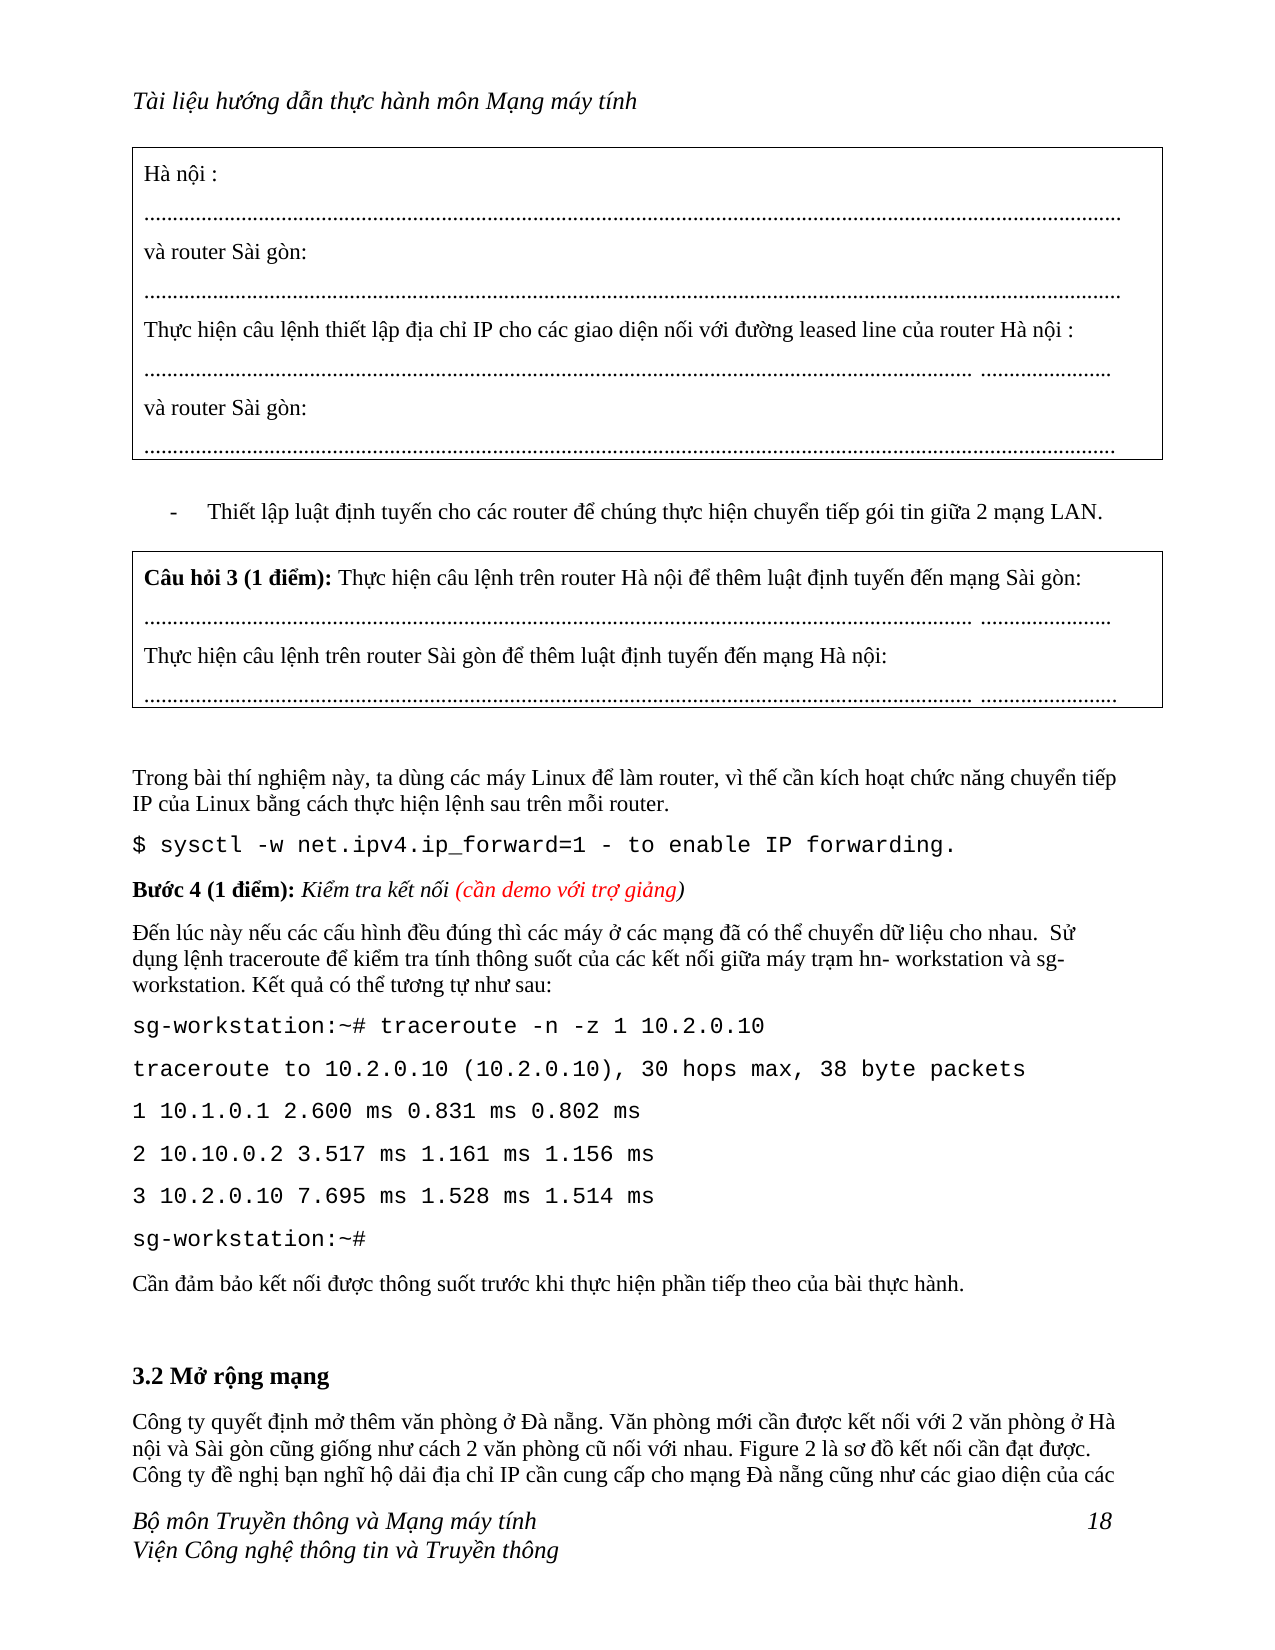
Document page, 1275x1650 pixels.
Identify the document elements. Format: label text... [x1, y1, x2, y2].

text traceroute to 10.2.0.10 (10.2.0.10), 30 hops max, 38 byte packets [132, 1057, 1125, 1083]
text sg-workstation:~# traceroute -n -z 1 10.2.0.10 [132, 1014, 1125, 1040]
list Thiết lập luật định tuyến cho các router để chúng thực hiện chuyển tiếp gói tin giữa 2 mạng LAN. [169, 498, 1125, 525]
text Công ty quyết định mở thêm văn phòng ở Đà nẵng. Văn phòng mới cần được kết nối với 2 văn phòng ở Hà nội và Sài gòn cũng giống như cách 2 văn phòng cũ nối với nhau. Figure 2 là sơ đồ kết nối cần đạt được. Công ty đề nghị bạn nghĩ hộ dải địa chỉ IP cần cung cấp cho mạng Đà nẵng cũng như các giao diện của các [132, 1408, 1125, 1487]
text 3 10.2.0.10 7.695 ms 1.528 ms 1.514 ms [132, 1185, 1125, 1211]
text sg-workstation:~# [132, 1227, 1125, 1253]
table_header Câu hỏi 3 (1 điểm): Thực hiện câu lệnh trên router Hà nội để thêm luật định tuyến đến mạng Sài gòn: ................................................................................................................................................. ....................... Thực hiện câu lệnh trên router Sài gòn để thêm luật định tuyến đến mạng Hà nội: ................................................................................................................................................. ........................ [133, 552, 1162, 707]
text Bước 4 (1 điểm): Kiểm tra kết nối (cần demo với trợ giảng) [132, 876, 1125, 902]
text Trong bài thí nghiệm này, ta dùng các máy Linux để làm router, vì thế cần kích hoạt chức năng chuyển tiếp IP của Linux bằng cách thực hiện lệnh sau trên mỗi router. [132, 764, 1125, 816]
text $ sysctl -w net.ipv4.ip_forward=1 - to enable IP forwarding. [132, 833, 1125, 859]
text 1 10.1.0.1 2.600 ms 0.831 ms 0.802 ms [132, 1099, 1125, 1126]
text 3.2 Mở rộng mạng [132, 1361, 1125, 1389]
text Đến lúc này nếu các cấu hình đều đúng thì các máy ở các mạng đã có thể chuyển dữ liệu cho nhau. Sử dụng lệnh traceroute để kiểm tra tính thông suốt của các kết nối giữa máy trạm hn- workstation và sg-workstation. Kết quả có thể tương tự như sau: [132, 919, 1125, 998]
table_header Hà nội : ........................................................................................................................................................................... và router Sài gòn: ........................................................................................................................................................................... Thực hiện câu lệnh thiết lập địa chỉ IP cho các giao diện nối với đường leased line của router Hà nội : ................................................................................................................................................. ....................... và router Sài gòn: .......................................................................................................................................................................... [133, 148, 1162, 459]
text 2 10.10.0.2 3.517 ms 1.161 ms 1.156 ms [132, 1142, 1125, 1168]
text Cần đảm bảo kết nối được thông suốt trước khi thực hiện phần tiếp theo của bài thực hành. [132, 1270, 1125, 1296]
